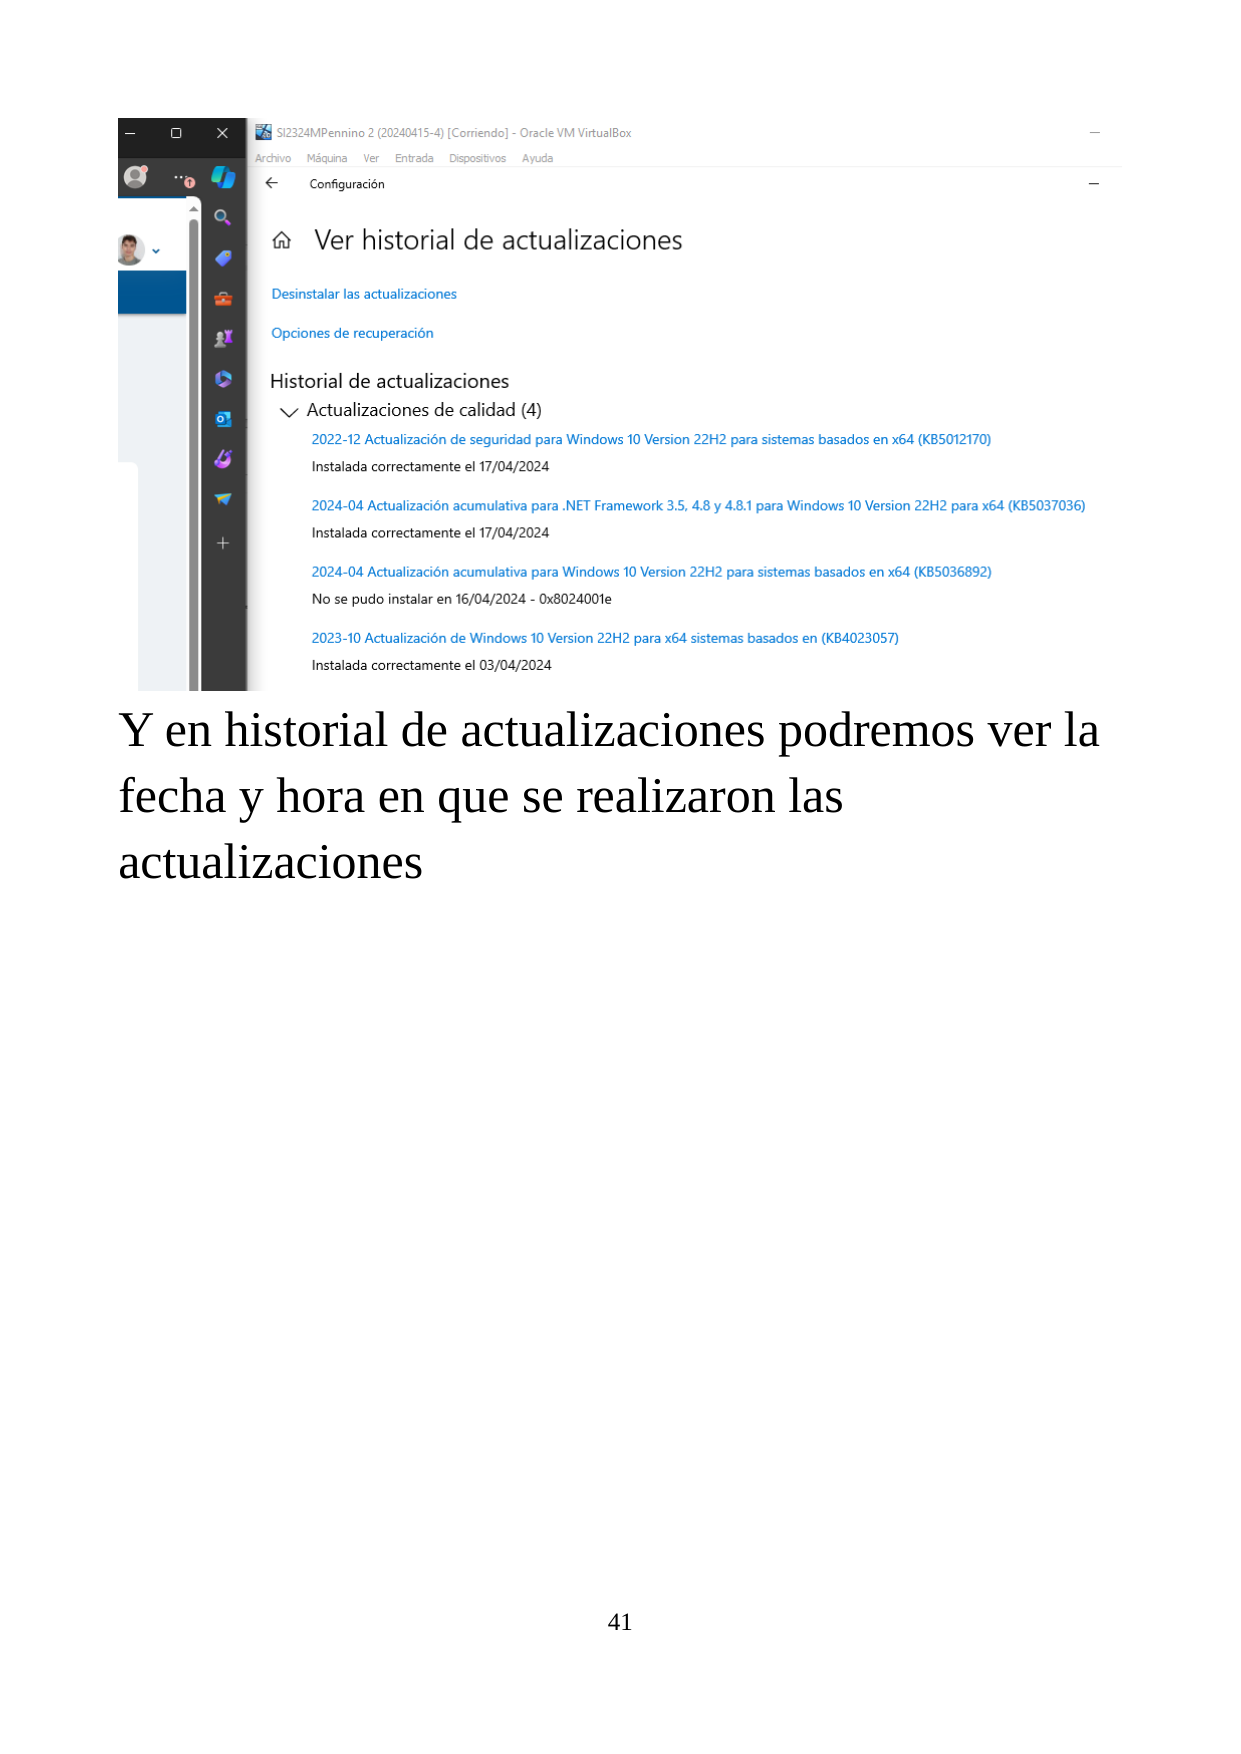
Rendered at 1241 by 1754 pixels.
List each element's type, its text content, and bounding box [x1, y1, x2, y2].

text Y en historial de actualizaciones podremos ver la fecha y hora en que se realizaron las actualizaciones [118, 691, 1122, 889]
picture [118, 118, 1123, 691]
